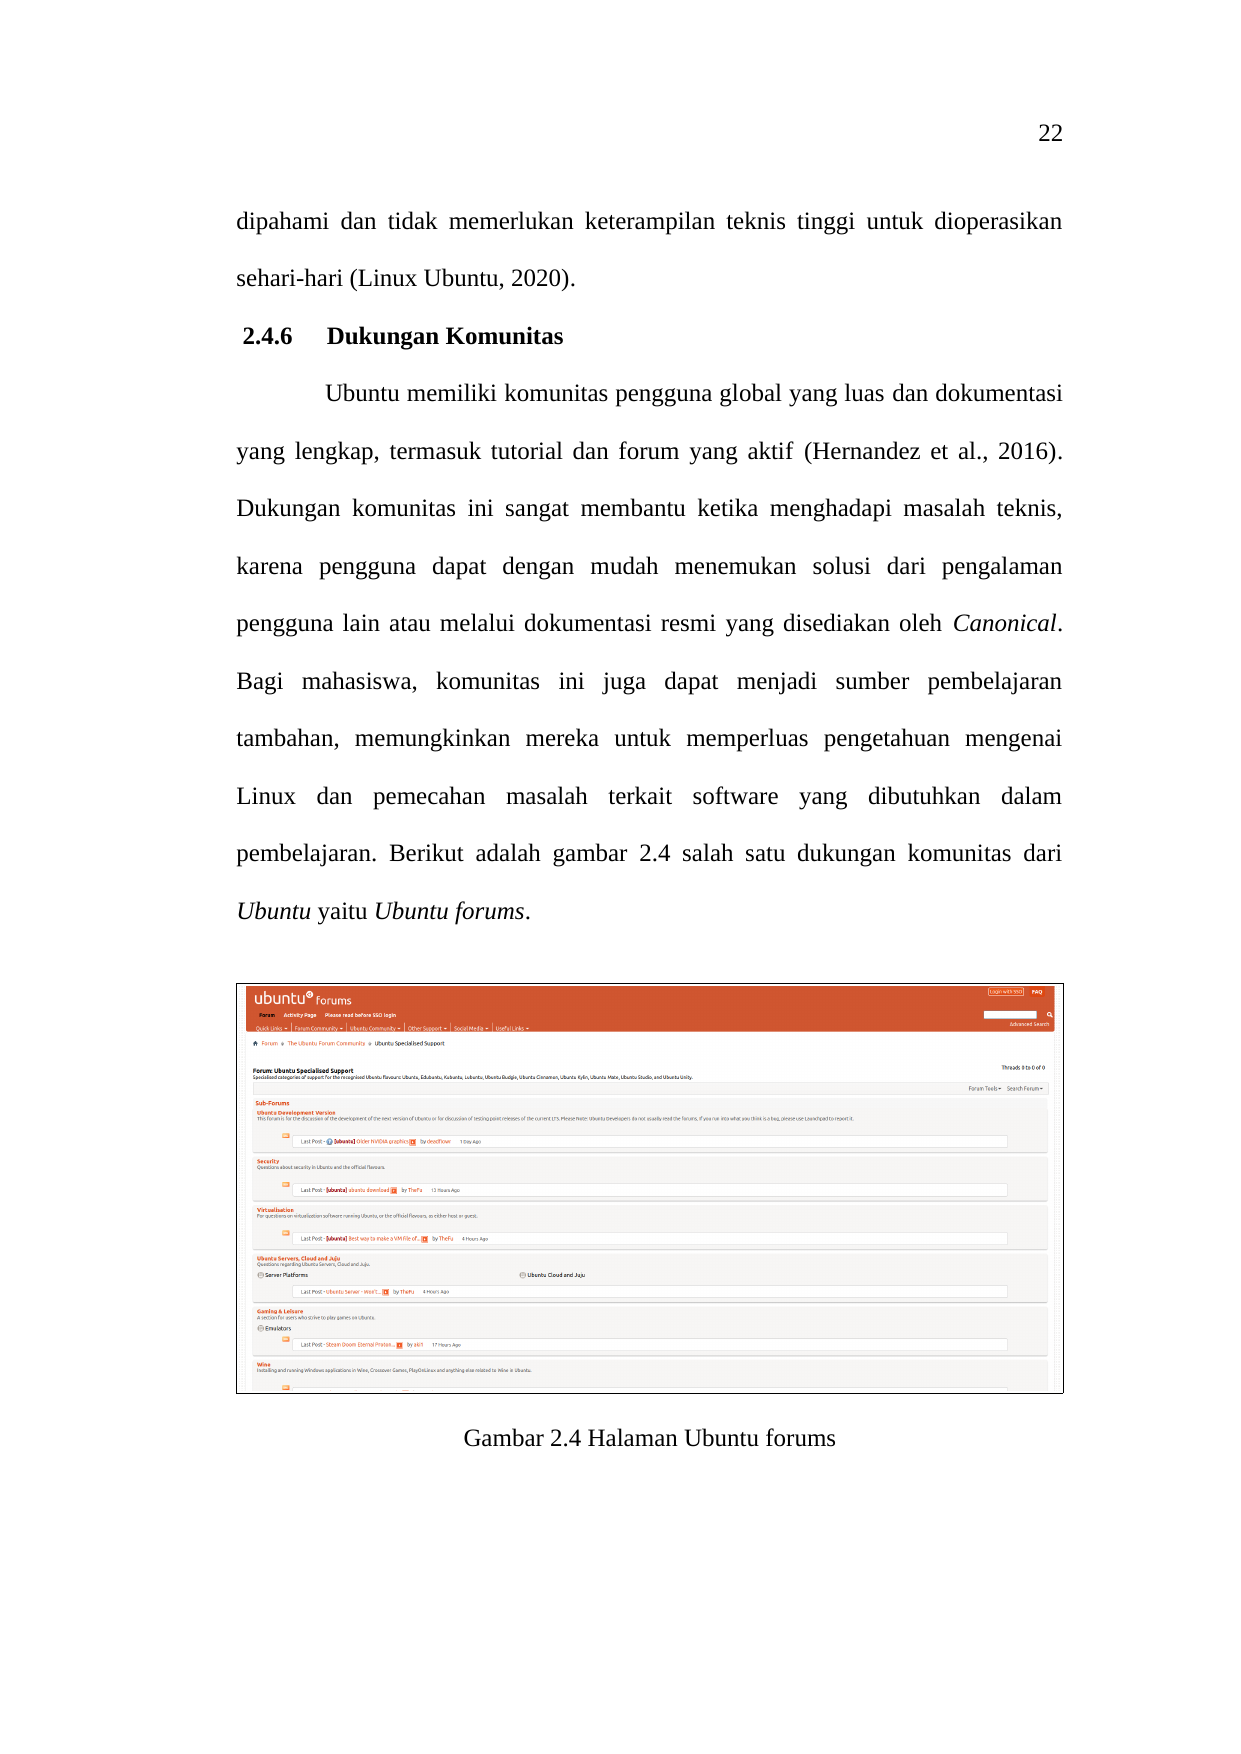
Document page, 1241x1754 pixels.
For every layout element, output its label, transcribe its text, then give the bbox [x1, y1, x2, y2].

text [237, 984, 1063, 1393]
subtitle Dukungan Komunitas [236, 321, 1063, 350]
text Gambar 2.4 Halaman Ubuntu forums [236, 1394, 1063, 1451]
picture [239, 986, 1060, 1391]
text dipahami dan tidak memerlukan keterampilan teknis tinggi untuk dioperasikan sehari-hari (Linux Ubuntu, 2020)⁠. [236, 206, 1063, 292]
text Ubuntu memiliki komunitas pengguna global yang luas dan dokumentasi yang lengkap, termasuk tutorial dan forum yang aktif (Hernandez et al., 2016). Dukungan komunitas ini sangat membantu ketika menghadapi masalah teknis, karena pengguna dapat dengan mudah menemukan solusi dari pengalaman pengguna lain atau melalui dokumentasi resmi yang disediakan oleh Canonical. Bagi mahasiswa, komunitas ini juga dapat menjadi sumber pembelajaran tambahan, memungkinkan mereka untuk memperluas pengetahuan mengenai Linux dan pemecahan masalah terkait software yang dibutuhkan dalam pembelajaran. Berikut adalah gambar 2.4 salah satu dukungan komunitas dari Ubuntu yaitu Ubuntu forums. [236, 378, 1063, 925]
